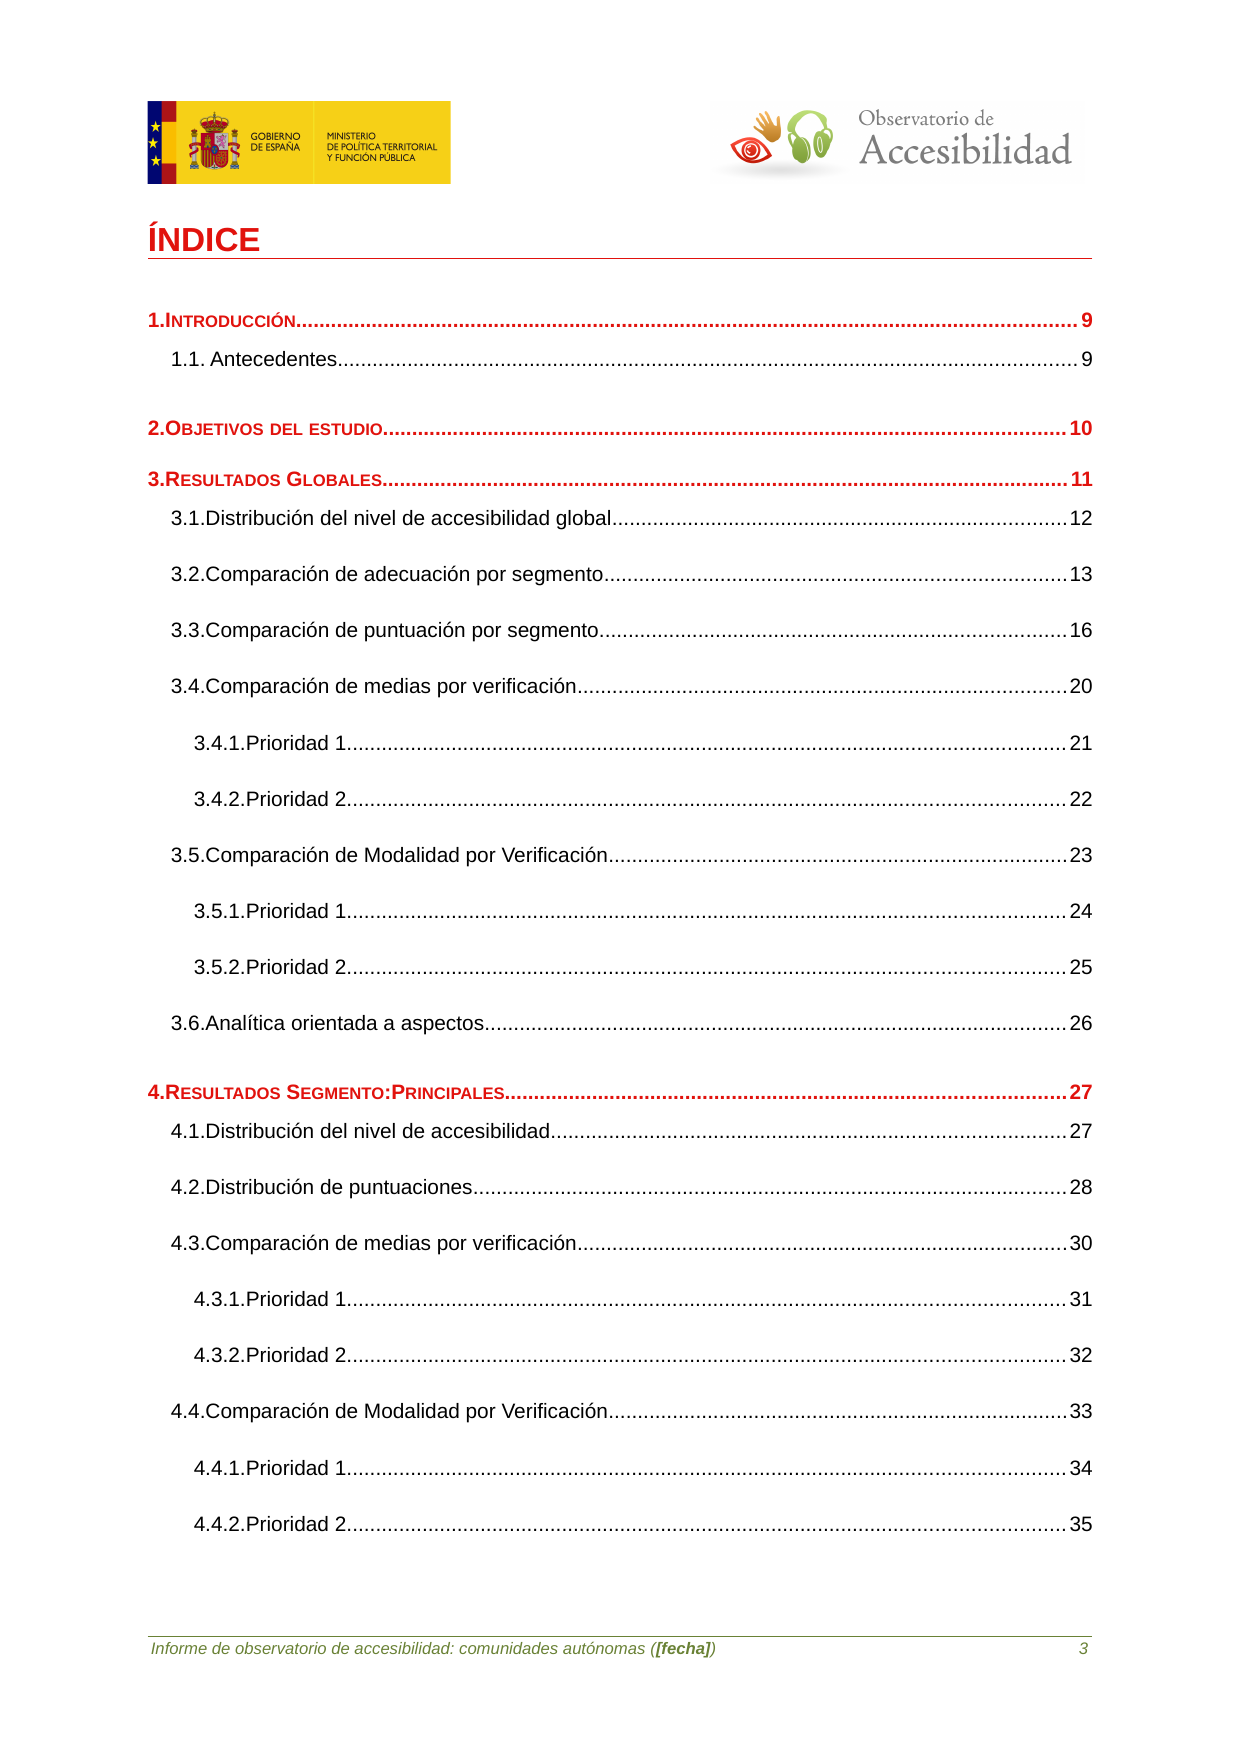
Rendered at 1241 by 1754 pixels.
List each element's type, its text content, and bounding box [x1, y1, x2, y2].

text 3.Resultados Globales 11 [148, 467, 1092, 491]
text 4.4.1.Prioridad 1 34 [193, 1456, 1092, 1479]
text 3.4.2.Prioridad 2 22 [193, 787, 1092, 811]
text 1.1. Antecedentes 9 [171, 347, 1092, 371]
text 4.2.Distribución de puntuaciones 28 [171, 1175, 1092, 1199]
text 3.5.1.Prioridad 1 24 [193, 899, 1092, 923]
text 3.6.Analítica orientada a aspectos 26 [171, 1011, 1092, 1035]
text 3.3.Comparación de puntuación por segmento 16 [171, 618, 1092, 642]
picture [147, 101, 451, 184]
text 2.Objetivos del estudio 10 [148, 416, 1092, 439]
text 3.4.1.Prioridad 1 21 [193, 730, 1092, 754]
text Índice [148, 220, 1092, 258]
text 3.4.Comparación de medias por verificación 20 [171, 674, 1092, 698]
text 4.4.2.Prioridad 2 35 [193, 1512, 1092, 1536]
text 4.Resultados Segmento:Principales 27 [148, 1080, 1092, 1104]
text 3.5.2.Prioridad 2 25 [193, 955, 1092, 979]
text 3.5.Comparación de Modalidad por Verificación 23 [171, 843, 1092, 867]
text 3.2.Comparación de adecuación por segmento 13 [171, 562, 1092, 586]
text 4.3.2.Prioridad 2 32 [193, 1343, 1092, 1367]
text 4.1.Distribución del nivel de accesibilidad 27 [171, 1119, 1092, 1143]
picture [710, 101, 1086, 184]
text 4.3.Comparación de medias por verificación 30 [171, 1231, 1092, 1255]
text 1.Introducción 9 [148, 308, 1092, 332]
text 4.4.Comparación de Modalidad por Verificación 33 [171, 1399, 1092, 1423]
text 3.1.Distribución del nivel de accesibilidad global 12 [171, 506, 1092, 530]
text 4.3.1.Prioridad 1 31 [193, 1287, 1092, 1311]
